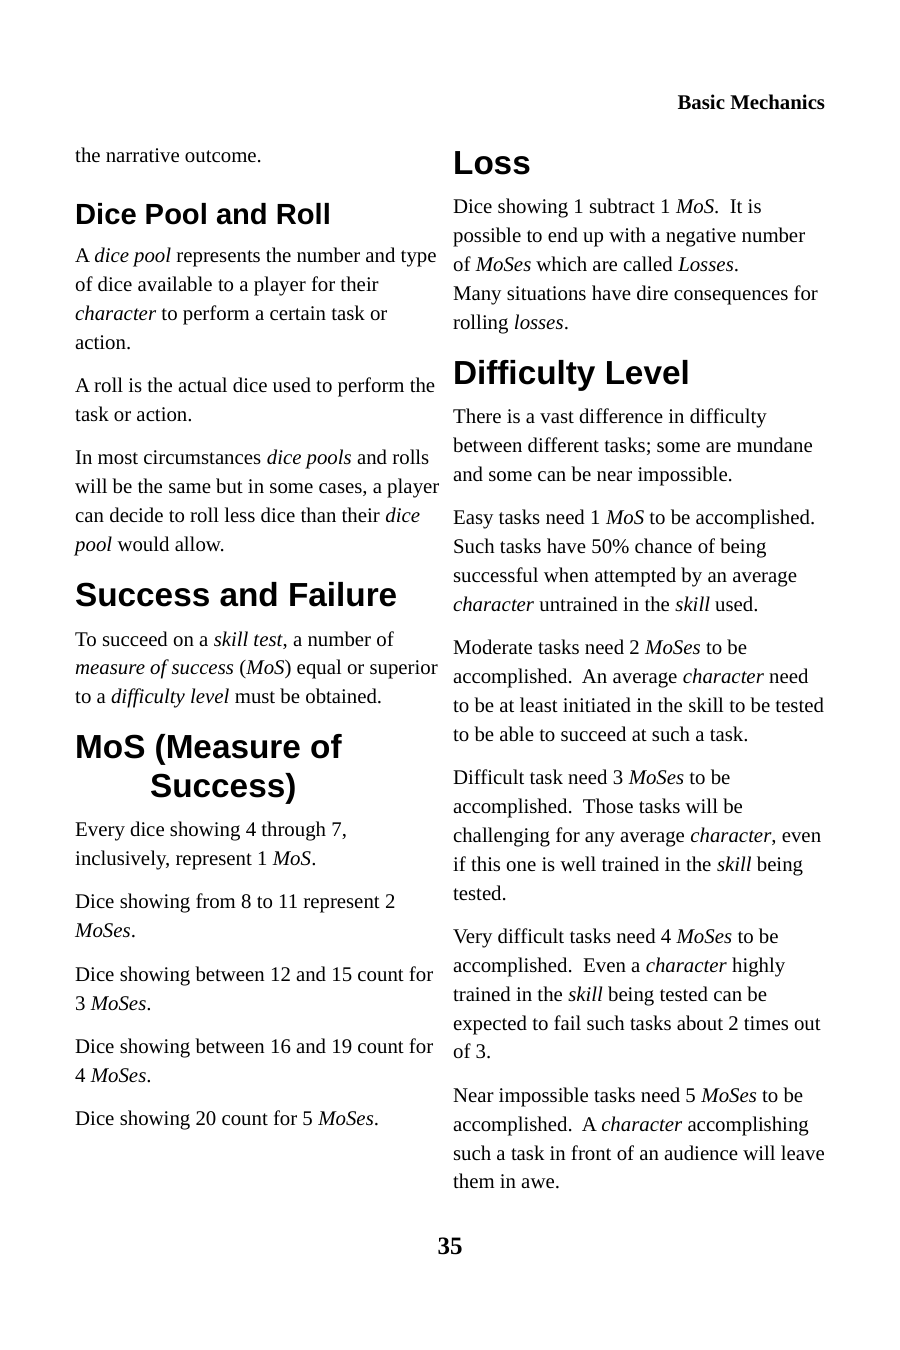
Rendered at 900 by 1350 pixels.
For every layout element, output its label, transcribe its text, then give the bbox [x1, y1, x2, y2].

subtitle Dice Pool and Roll [75, 197, 447, 231]
text Dice showing 20 count for 5 MoSes. [75, 1106, 447, 1130]
text Dice showing between 16 and 19 count for 4 MoSes. [75, 1034, 447, 1087]
text There is a vast difference in difficulty between different tasks; some are mundane and some can be near impossible. [453, 404, 825, 486]
text the narrative outcome. [75, 143, 447, 167]
text Near impossible tasks need 5 MoSes to be accomplished. A character accomplishing such a task in front of an audience will leave them in awe. [453, 1083, 825, 1193]
text In most circumstances dice pools and rolls will be the same but in some cases, a player can decide to roll less dice than their dice pool would allow. [75, 446, 447, 556]
text Dice showing from 8 to 11 represent 2 MoSes. [75, 889, 447, 942]
text Every dice showing 4 through 7, inclusively, represent 1 MoS. [75, 817, 447, 870]
text A roll is the actual dice used to perform the task or action. [75, 373, 447, 426]
text Dice showing 1 subtract 1 MoS. It is possible to end up with a negative number of MoSes which are called Losses. Many situations have dire consequences for rolling losses. [453, 194, 825, 334]
subtitle Difficulty Level [453, 353, 825, 392]
text To succeed on a skill test, a number of measure of success (MoS) equal or superior to a difficulty level must be obtained. [75, 626, 447, 708]
text Dice showing between 12 and 15 count for 3 MoSes. [75, 962, 447, 1014]
subtitle Success and Failure [75, 576, 447, 614]
subtitle MoS (Measure of Success) [75, 728, 447, 804]
text Moderate tasks need 2 MoSes to be accomplished. An average character need to be at least initiated in the skill to be tested to be able to succeed at such a task. [453, 635, 825, 746]
subtitle Loss [453, 143, 825, 182]
text A dice pool represents the number and type of dice available to a player for their character to perform a certain task or action. [75, 243, 447, 354]
text Easy tasks need 1 MoS to be accomplished. Such tasks have 50% chance of being successful when attempted by an average character untrained in the skill used. [453, 505, 825, 616]
text Very difficult tasks need 4 MoSes to be accomplished. Even a character highly trained in the skill being tested can be expected to fail such tasks about 2 times out of 3. [453, 924, 825, 1063]
text Difficult task need 3 MoSes to be accomplished. Those tasks will be challenging for any average character, even if this one is well trained in the skill being tested. [453, 765, 825, 905]
